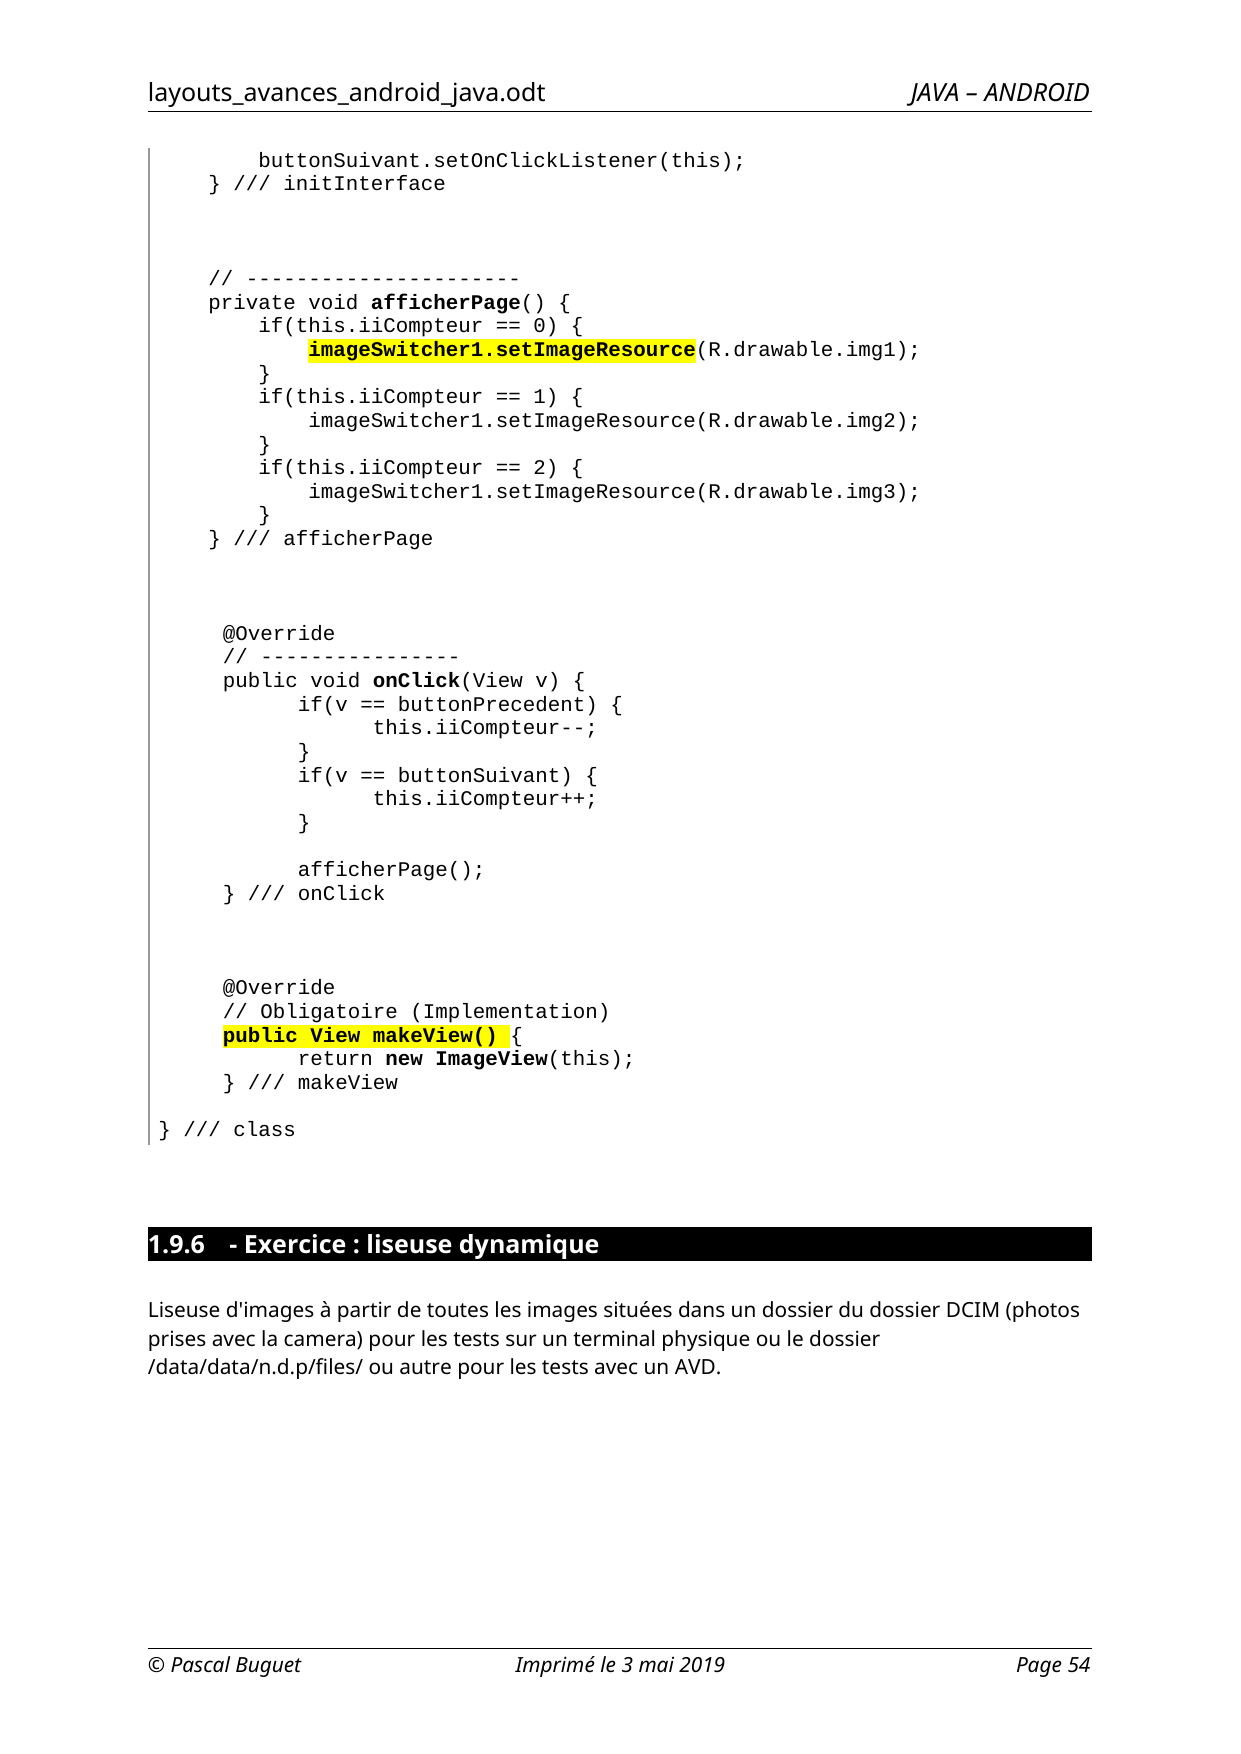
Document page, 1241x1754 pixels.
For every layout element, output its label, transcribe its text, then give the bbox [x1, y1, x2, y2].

text private void afficherPage() { [150, 292, 1092, 315]
text if(v == buttonPrecedent) { [150, 694, 1092, 717]
text return new ImageView(this); [150, 1048, 1092, 1072]
text public View makeView() { [150, 1025, 1092, 1048]
text public void onClick(View v) { [150, 670, 1092, 694]
text // Obligatoire (Implementation) [150, 1001, 1092, 1025]
text this.iiCompteur++; [150, 788, 1092, 812]
text buttonSuivant.setOnClickListener(this); [150, 148, 1092, 173]
text imageSwitcher1.setImageResource(R.drawable.img3); [150, 481, 1092, 504]
subtitle - Exercice : liseuse dynamique [148, 1227, 1092, 1261]
text } [150, 812, 1092, 836]
text } [150, 504, 1092, 528]
text if(this.iiCompteur == 0) { [150, 315, 1092, 339]
text } /// afficherPage [150, 528, 1092, 552]
text } /// onClick [150, 883, 1092, 906]
text this.iiCompteur--; [150, 717, 1092, 741]
text @Override [150, 623, 1092, 646]
text if(this.iiCompteur == 1) { [150, 386, 1092, 410]
text } [150, 741, 1092, 764]
text Liseuse d'images à partir de toutes les images situées dans un dossier du dossier DCIM (photos prises avec la camera) pour les tests sur un terminal physique ou le dossier /data/data/n.d.p/files/ ou autre pour les tests avec un AVD. [148, 1296, 1092, 1381]
text afficherPage(); [150, 859, 1092, 883]
text } /// class [150, 1119, 1092, 1145]
text } /// initInterface [150, 173, 1092, 197]
text // ---------------------- [150, 268, 1092, 292]
text } /// makeView [150, 1072, 1092, 1096]
text } [150, 433, 1092, 457]
text if(this.iiCompteur == 2) { [150, 457, 1092, 481]
text @Override [150, 977, 1092, 1001]
text if(v == buttonSuivant) { [150, 764, 1092, 788]
text // ---------------- [150, 646, 1092, 670]
text } [150, 363, 1092, 386]
text imageSwitcher1.setImageResource(R.drawable.img2); [150, 410, 1092, 433]
text imageSwitcher1.setImageResource(R.drawable.img1); [150, 339, 1092, 363]
